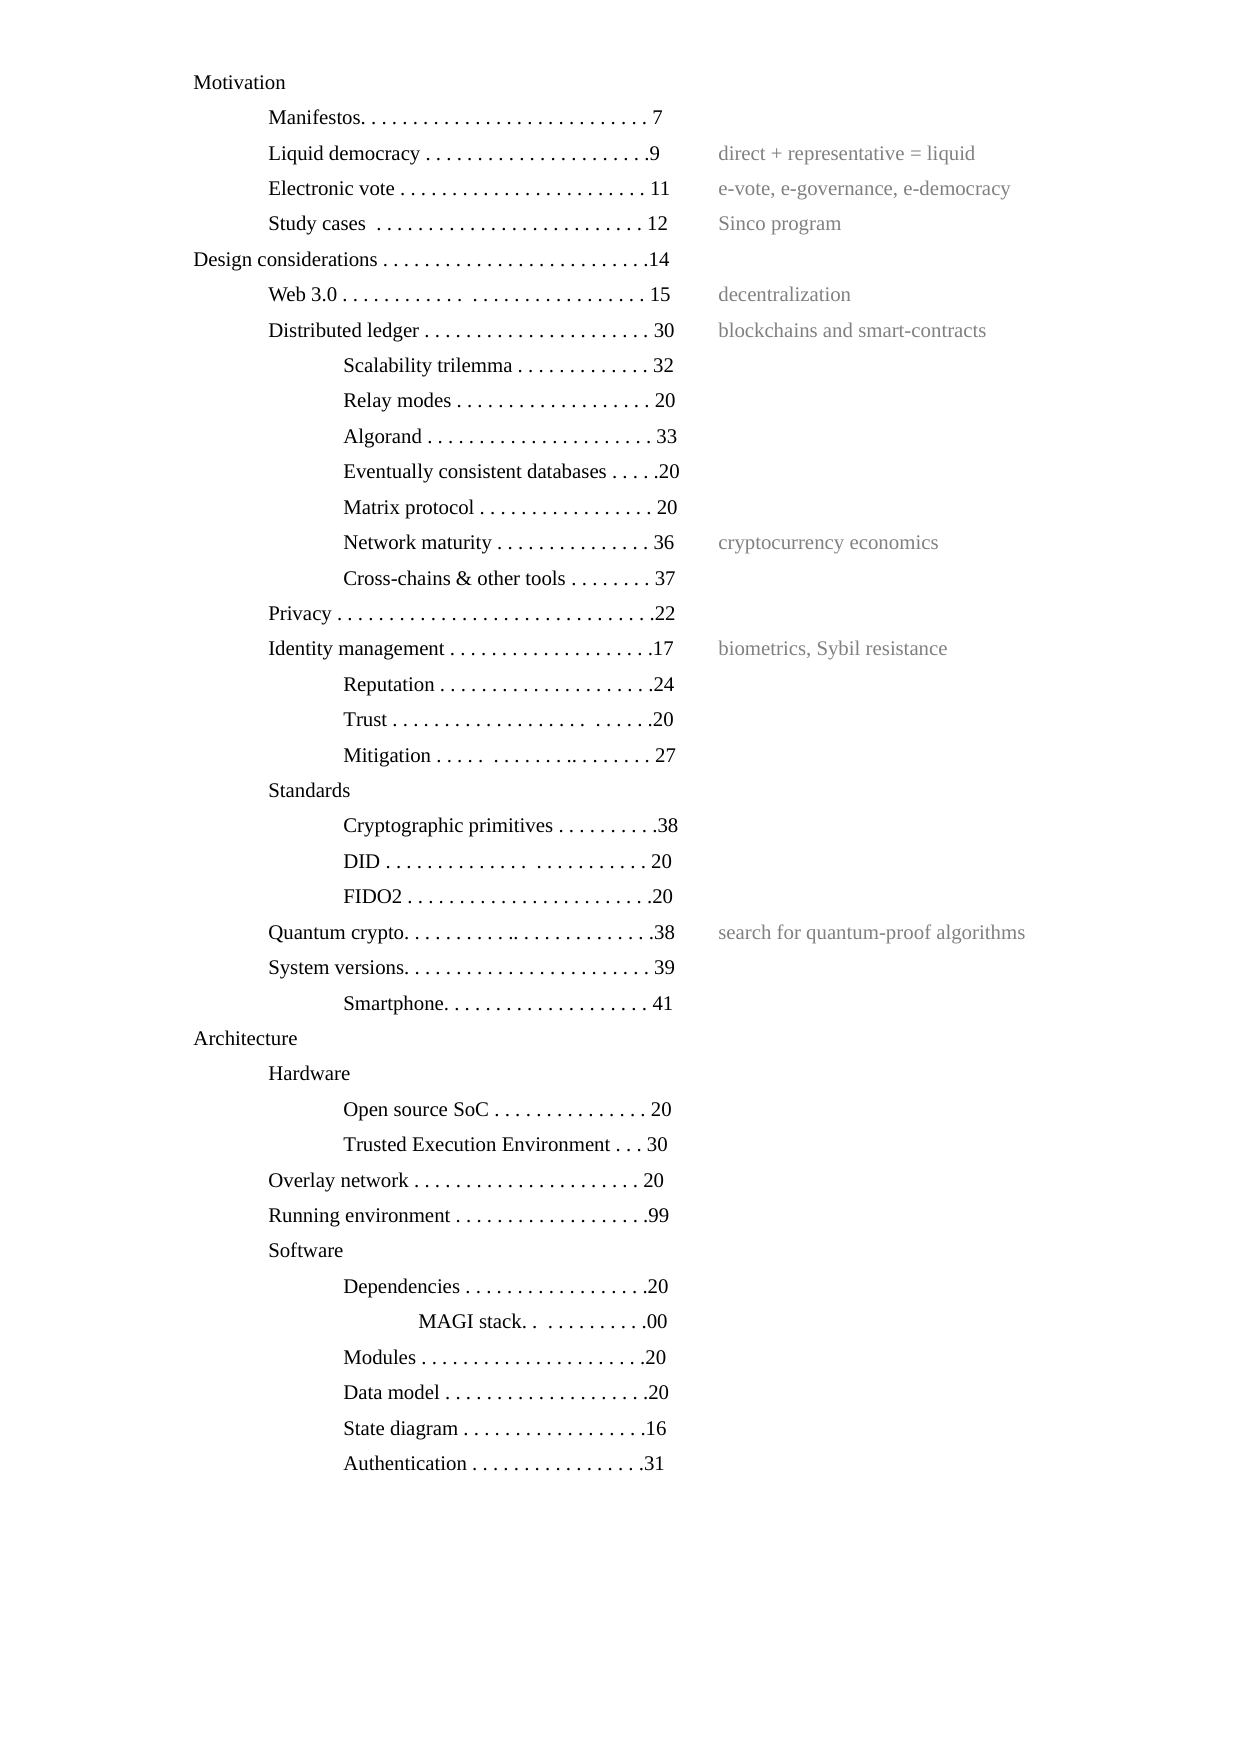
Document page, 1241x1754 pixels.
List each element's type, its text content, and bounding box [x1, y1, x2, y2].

text Scalability trilemma . . . . . . . . . . . . . 32 [118, 358, 1164, 376]
text Relay modes . . . . . . . . . . . . . . . . . . . 20 [118, 394, 1164, 411]
text Distributed ledger . . . . . . . . . . . . . . . . . . . . . . 30 blockchains and smart-contracts [118, 323, 1164, 341]
text Manifestos. . . . . . . . . . . . . . . . . . . . . . . . . . . . 7 [118, 110, 1164, 128]
text State diagram . . . . . . . . . . . . . . . . . .16 [118, 1421, 1164, 1438]
text MAGI stack. . . . . . . . . . . .00 [118, 1314, 1164, 1332]
text Mitigation . . . . . . . . . . . . .. . . . . . . . 27 [118, 748, 1164, 766]
text Privacy . . . . . . . . . . . . . . . . . . . . . . . . . . . . . . .22 [118, 606, 1164, 624]
text Standards [118, 783, 1164, 801]
text Design considerations . . . . . . . . . . . . . . . . . . . . . . . . . .14 [118, 252, 1164, 270]
text Network maturity . . . . . . . . . . . . . . . 36 cryptocurrency economics [118, 535, 1164, 553]
text Algorand . . . . . . . . . . . . . . . . . . . . . . 33 [118, 429, 1164, 447]
text Open source SoC . . . . . . . . . . . . . . . 20 [118, 1102, 1164, 1120]
text Cryptographic primitives . . . . . . . . . .38 [118, 819, 1164, 836]
text Liquid democracy . . . . . . . . . . . . . . . . . . . . . .9 direct + representative = liquid [118, 146, 1164, 181]
text Reputation . . . . . . . . . . . . . . . . . . . . .24 [118, 677, 1164, 695]
text Trusted Execution Environment . . . 30 [118, 1137, 1164, 1155]
text Hardware [118, 1067, 1164, 1084]
text Matrix protocol . . . . . . . . . . . . . . . . . 20 [118, 500, 1164, 518]
text FIDO2 . . . . . . . . . . . . . . . . . . . . . . . .20 [118, 889, 1164, 907]
text Architecture [118, 1031, 1164, 1049]
text Cross-chains & other tools . . . . . . . . 37 [118, 571, 1164, 588]
text System versions. . . . . . . . . . . . . . . . . . . . . . . . 39 [118, 960, 1164, 978]
text Electronic vote . . . . . . . . . . . . . . . . . . . . . . . . 11 e-vote, e-governance, e-democracy [118, 181, 1164, 199]
text Overlay network . . . . . . . . . . . . . . . . . . . . . . 20 [118, 1173, 1164, 1191]
text Running environment . . . . . . . . . . . . . . . . . . .99 [118, 1208, 1164, 1226]
text Quantum crypto. . . . . . . . . . .. . . . . . . . . . . . . .38 search for quantum-proof algorithms [118, 925, 1164, 943]
text Study cases . . . . . . . . . . . . . . . . . . . . . . . . . . 12 Sinco program [118, 217, 1164, 234]
text Authentication . . . . . . . . . . . . . . . . .31 [118, 1456, 1164, 1474]
text Web 3.0 . . . . . . . . . . . . . . . . . . . . . . . . . . . . . 15 decentralization [118, 287, 1164, 305]
text Identity management . . . . . . . . . . . . . . . . . . . .17 biometrics, Sybil resistance [118, 642, 1164, 659]
text Modules . . . . . . . . . . . . . . . . . . . . . .20 [118, 1350, 1164, 1368]
text Eventually consistent databases . . . . .20 [118, 464, 1164, 482]
text DID . . . . . . . . . . . . . . . . . . . . . . . . . 20 [118, 854, 1164, 872]
text Dependencies . . . . . . . . . . . . . . . . . .20 [118, 1279, 1164, 1297]
text Motivation [118, 75, 1164, 93]
text Smartphone. . . . . . . . . . . . . . . . . . . . 41 [118, 996, 1164, 1013]
text Data model . . . . . . . . . . . . . . . . . . . .20 [118, 1385, 1164, 1403]
text Software [118, 1244, 1164, 1261]
text Trust . . . . . . . . . . . . . . . . . . . . . . . . .20 [118, 712, 1164, 730]
